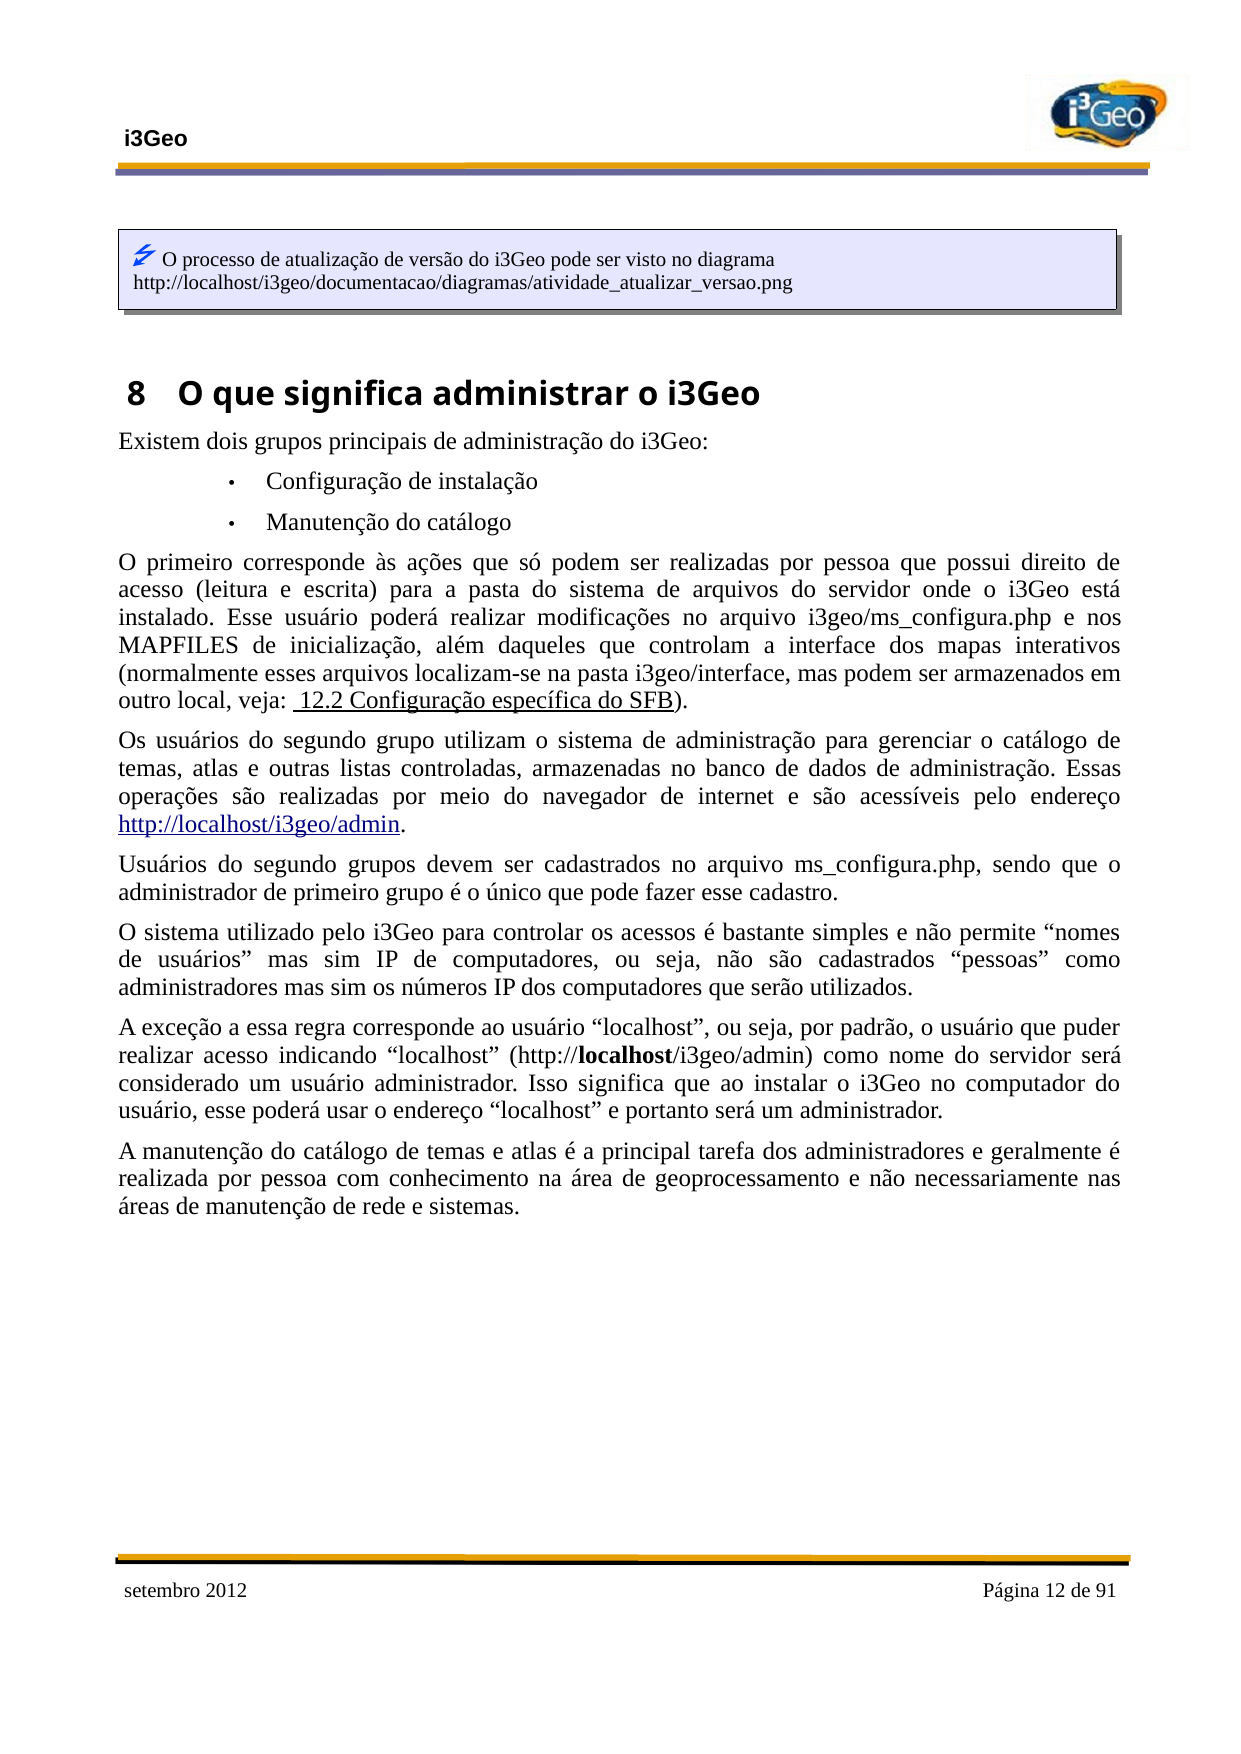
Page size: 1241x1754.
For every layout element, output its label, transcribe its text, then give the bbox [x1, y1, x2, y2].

text Existem dois grupos principais de administração do i3Geo: [118, 427, 1122, 455]
list Configuração de instalação [228, 467, 1122, 495]
text Usuários do segundo grupos devem ser cadastrados no arquivo ms_configura.php, sendo que o administrador de primeiro grupo é o único que pode fazer esse cadastro. [118, 850, 1122, 905]
text A exceção a essa regra corresponde ao usuário “localhost”, ou seja, por padrão, o usuário que puder realizar acesso indicando “localhost” (http://localhost/i3geo/admin) como nome do servidor será considerado um usuário administrador. Isso significa que ao instalar o i3Geo no computador do usuário, esse poderá usar o endereço “localhost” e portanto será um administrador. [118, 1013, 1122, 1124]
text O primeiro corresponde às ações que só podem ser realizadas por pessoa que possui direito de acesso (leitura e escrita) para a pasta do sistema de arquivos do servidor onde o i3Geo está instalado. Esse usuário poderá realizar modificações no arquivo i3geo/ms_configura.php e nos MAPFILES de inicialização, além daqueles que controlam a interface dos mapas interativos (normalmente esses arquivos localizam-se na pasta i3geo/interface, mas podem ser armazenados em outro local, veja: 12.2Configuração específica do SFB). [118, 548, 1122, 714]
text A manutenção do catálogo de temas e atlas é a principal tarefa dos administradores e geralmente é realizada por pessoa com conhecimento na área de geoprocessamento e não necessariamente nas áreas de manutenção de rede e sistemas. [118, 1137, 1122, 1220]
picture [1025, 74, 1191, 151]
text O sistema utilizado pelo i3Geo para controlar os acessos é bastante simples e não permite “nomes de usuários” mas sim IP de computadores, ou seja, não são cadastrados “pessoas” como administradores mas sim os números IP dos computadores que serão utilizados. [118, 918, 1122, 1001]
text O processo de atualização de versão do i3Geo pode ser visto no diagrama http://localhost/i3geo/documentacao/diagramas/atividade_atualizar_versao.png [119, 230, 1116, 309]
subtitle O que significa administrar o i3Geo [118, 369, 1122, 415]
list Manutenção do catálogo [228, 508, 1122, 535]
text Os usuários do segundo grupo utilizam o sistema de administração para gerenciar o catálogo de temas, atlas e outras listas controladas, armazenadas no banco de dados de administração. Essas operações são realizadas por meio do navegador de internet e são acessíveis pelo endereço http://localhost/i3geo/admin. [118, 727, 1122, 837]
